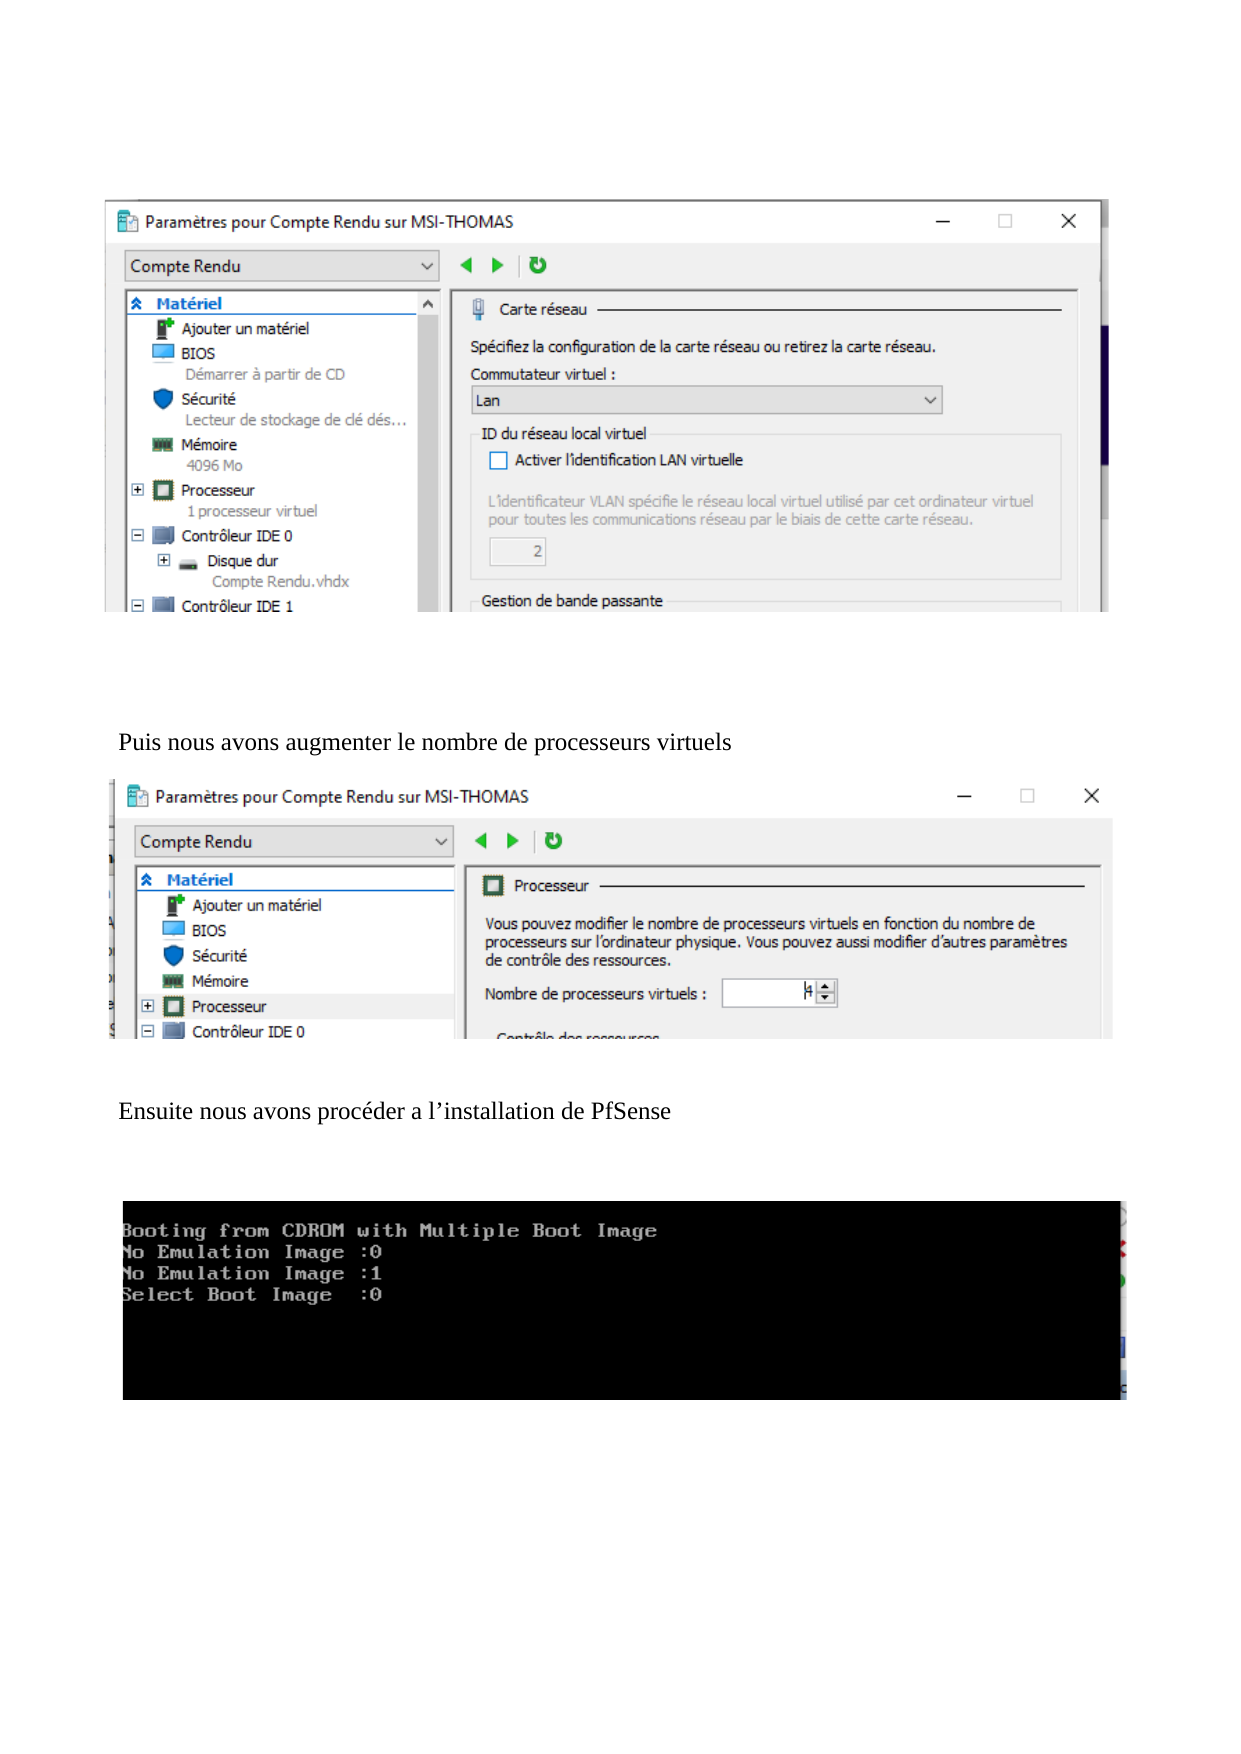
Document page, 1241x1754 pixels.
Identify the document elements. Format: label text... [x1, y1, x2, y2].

text Ensuite nous avons procéder a l’installation de PfSense [118, 1096, 1122, 1125]
text Puis nous avons augmenter le nombre de processeurs virtuels [118, 727, 1122, 756]
picture [108, 779, 1113, 1039]
picture [122, 1201, 1127, 1400]
picture [104, 199, 1109, 612]
